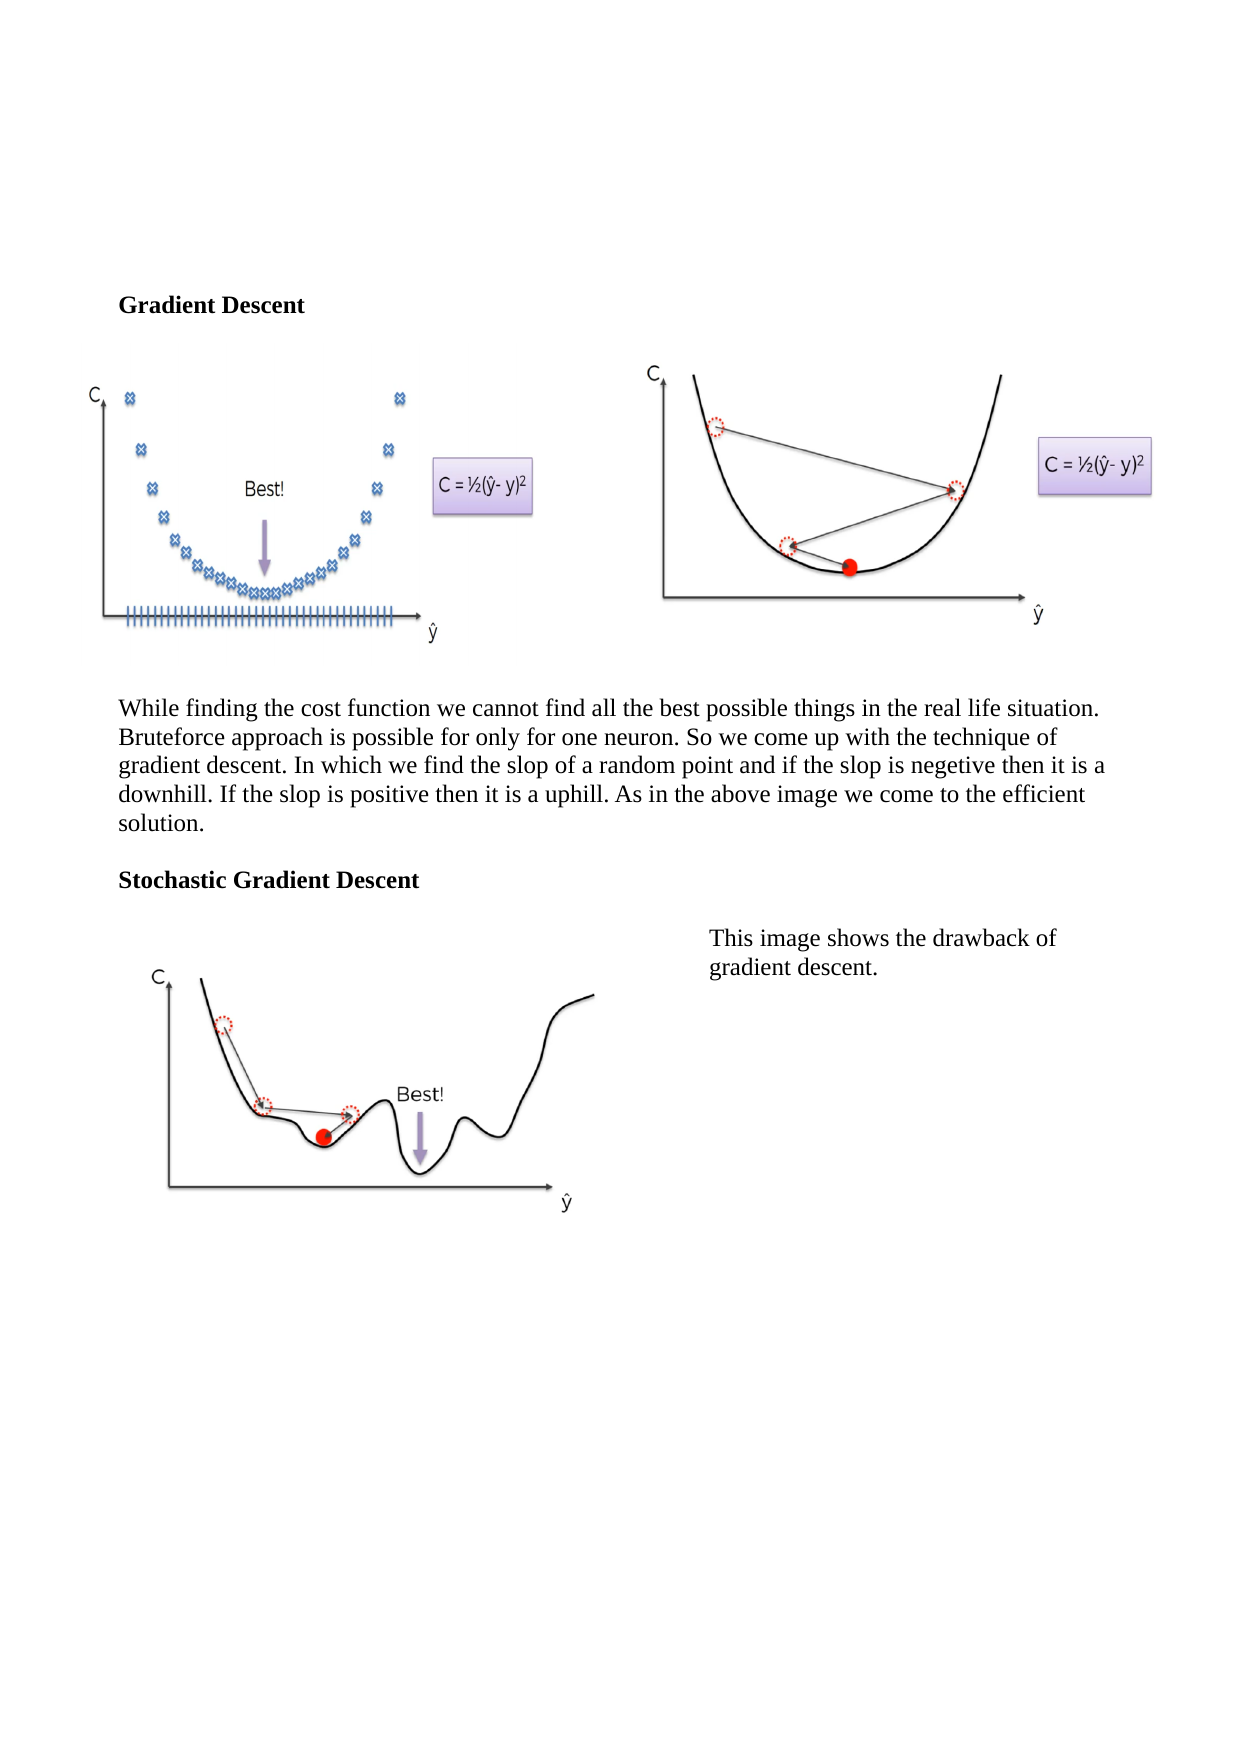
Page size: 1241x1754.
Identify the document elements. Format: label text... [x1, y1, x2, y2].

picture [131, 943, 637, 1245]
text Gradient Descent [118, 291, 1122, 319]
text Stochastic Gradient Descent [118, 866, 1122, 894]
text This image shows the drawback of gradient descent. [118, 923, 1122, 981]
text While finding the cost function we cannot find all the best possible things in the real life situation. Bruteforce approach is possible for only for one neuron. So we come up with the technique of gradient descent. In which we find the slop of a random point and if the slop is negetive then it is a downhill. If the slop is positive then it is a uphill. As in the above image we come to the efficient solution. [118, 693, 1122, 837]
picture [56, 343, 564, 666]
picture [622, 339, 1185, 660]
